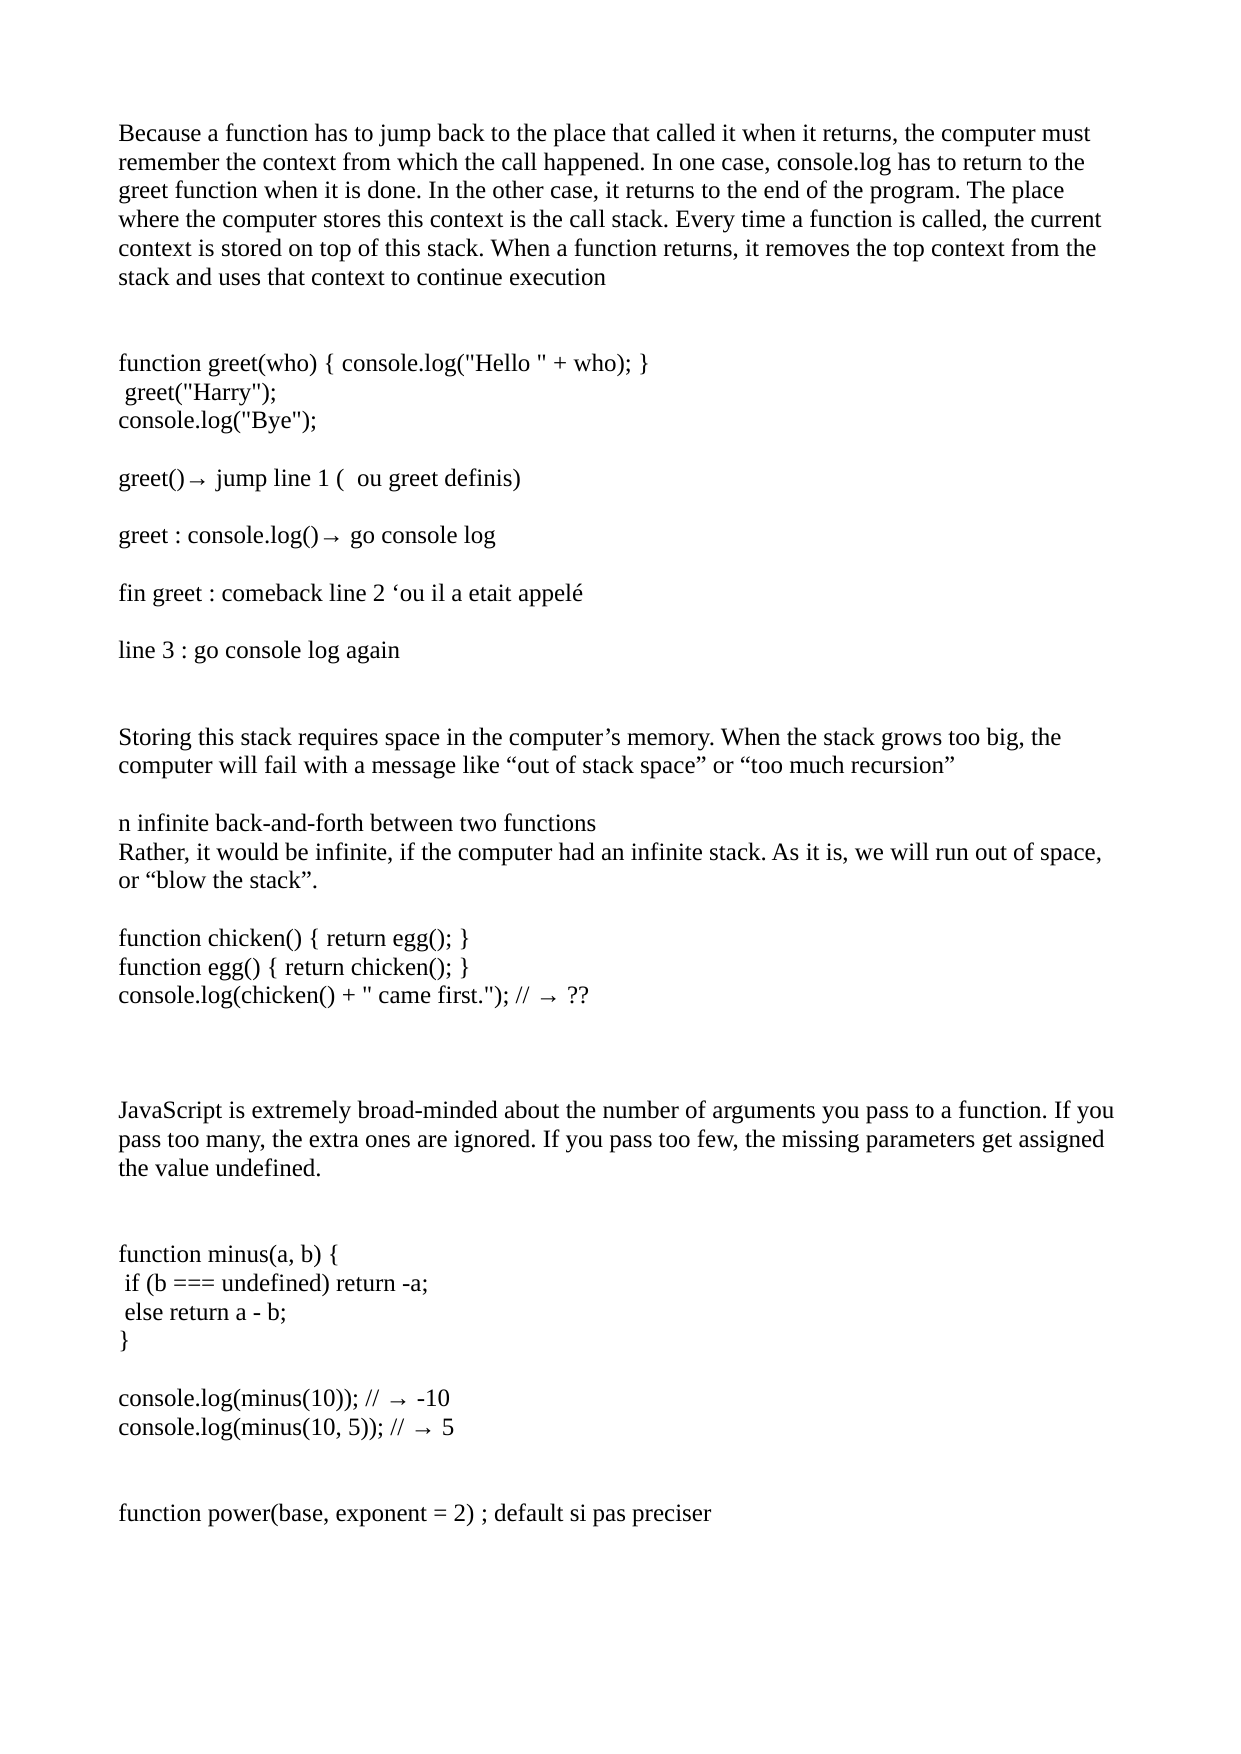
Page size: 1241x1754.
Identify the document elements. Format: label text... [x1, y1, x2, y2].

text function greet(who) { console.log("Hello " + who); } [118, 348, 1122, 377]
text greet()→ jump line 1 ( ou greet definis) [118, 463, 1122, 492]
text console.log(minus(10, 5)); // → 5 [118, 1412, 1122, 1441]
text console.log(minus(10)); // → -10 [118, 1383, 1122, 1412]
text JavaScript is extremely broad-minded about the number of arguments you pass to a function. If you pass too many, the extra ones are ignored. If you pass too few, the missing parameters get assigned the value undefined. [118, 1096, 1122, 1182]
text console.log("Bye"); [118, 406, 1122, 434]
text Storing this stack requires space in the computer’s memory. When the stack grows too big, the computer will fail with a message like “out of stack space” or “too much recursion” [118, 722, 1122, 779]
text console.log(chicken() + " came first."); // → ?? [118, 981, 1122, 1009]
text function chicken() { return egg(); } [118, 923, 1122, 952]
text fin greet : comeback line 2 ‘ou il a etait appelé [118, 578, 1122, 607]
text function minus(a, b) { [118, 1239, 1122, 1268]
text greet("Harry"); [118, 377, 1122, 406]
text if (b === undefined) return -a; [118, 1268, 1122, 1297]
text function egg() { return chicken(); } [118, 952, 1122, 981]
text Rather, it would be infinite, if the computer had an infinite stack. As it is, we will run out of space, or “blow the stack”. [118, 837, 1122, 894]
text function power(base, exponent = 2) ; default si pas preciser [118, 1498, 1122, 1527]
text n infinite back-and-forth between two functions [118, 808, 1122, 837]
text greet : console.log()→ go console log [118, 521, 1122, 549]
text line 3 : go console log again [118, 636, 1122, 664]
text Because a function has to jump back to the place that called it when it returns, the computer must remember the context from which the call happened. In one case, console.log has to return to the greet function when it is done. In the other case, it returns to the end of the program. The place where the computer stores this context is the call stack. Every time a function is called, the current context is stored on top of this stack. When a function returns, it removes the top context from the stack and uses that context to continue execution [118, 118, 1122, 291]
text } [118, 1326, 1122, 1354]
text else return a - b; [118, 1297, 1122, 1326]
